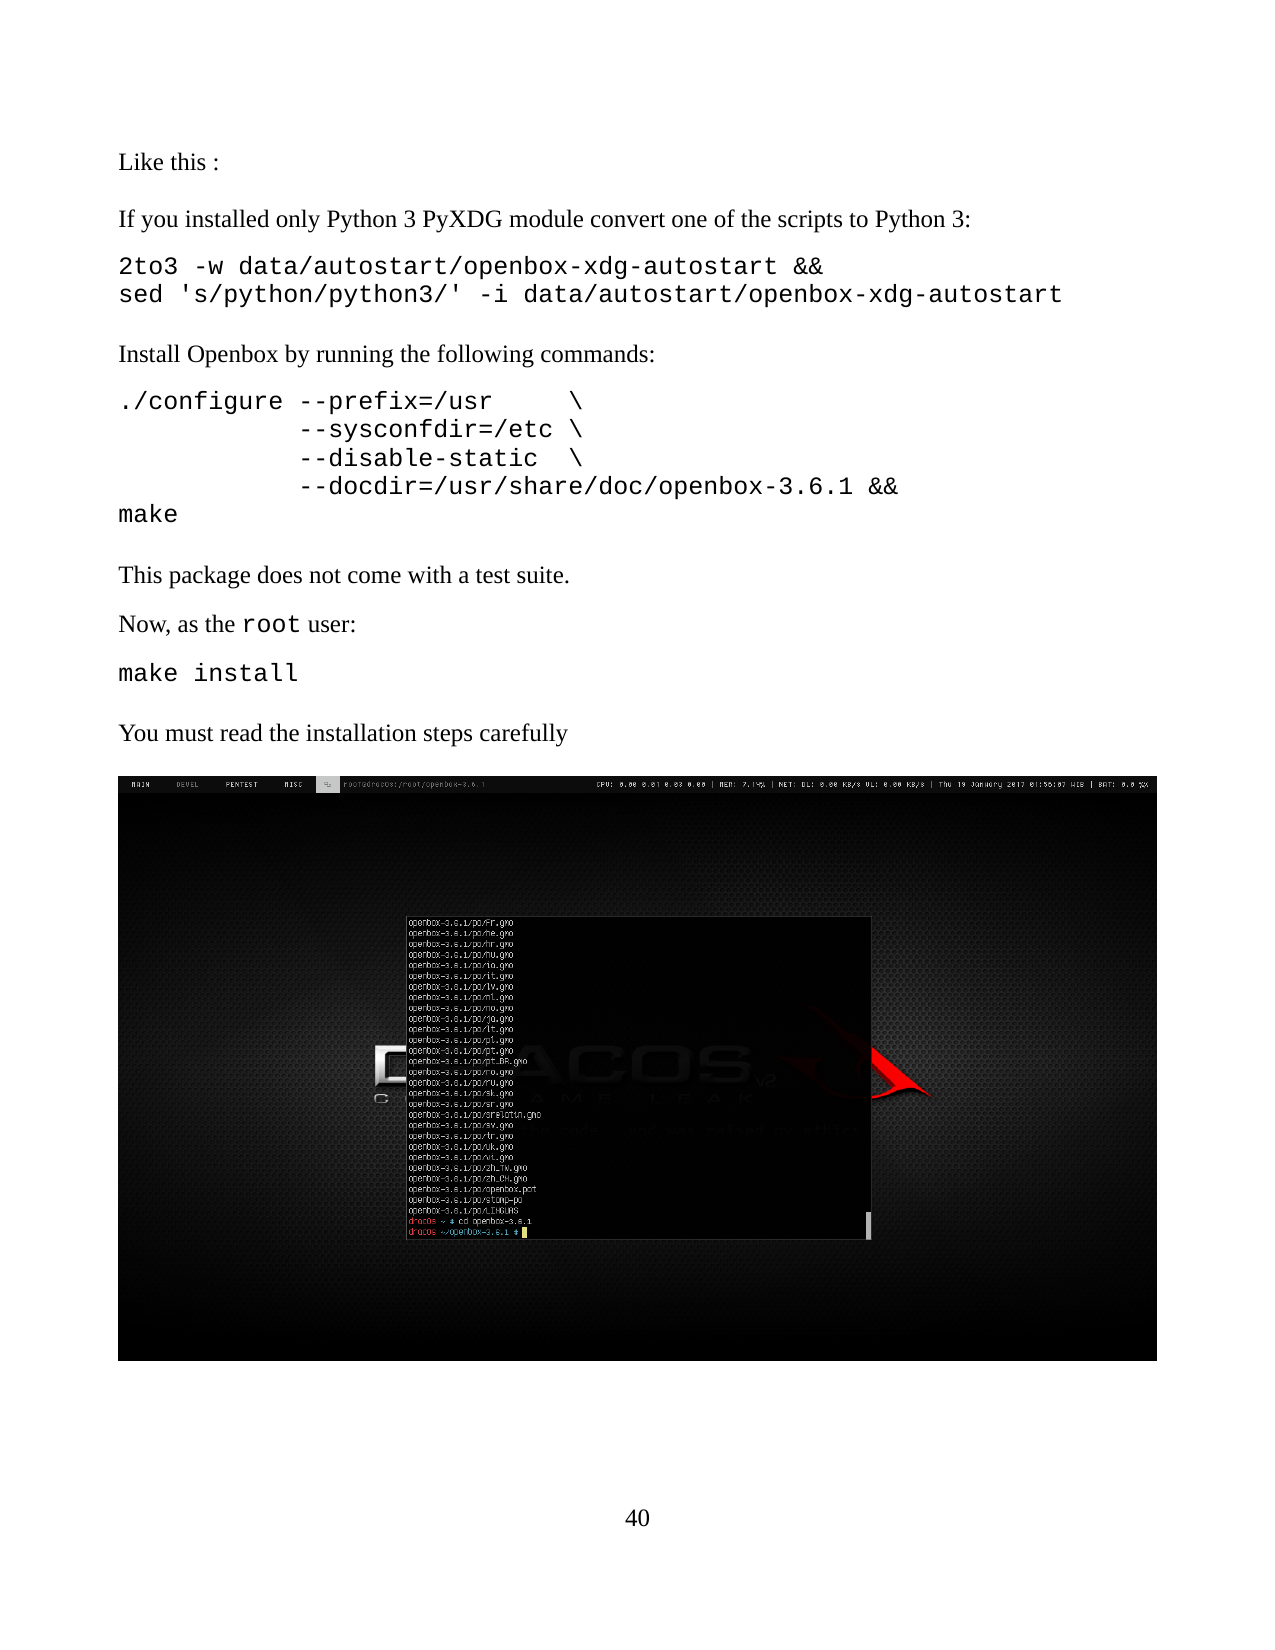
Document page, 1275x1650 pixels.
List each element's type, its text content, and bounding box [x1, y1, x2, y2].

text make [118, 502, 1157, 530]
text This package does not come with a test suite. [118, 560, 1157, 588]
text ./configure --prefix=/usr \ [118, 389, 1157, 417]
text 2to3 -w data/autostart/openbox-xdg-autostart && [118, 253, 1157, 282]
text You must read the installation steps carefully [118, 718, 1157, 747]
text make install [118, 660, 1157, 689]
text --sysconfdir=/etc \ [118, 417, 1157, 445]
text --disable-static \ [118, 445, 1157, 474]
text Like this : [118, 147, 1157, 176]
text sed 's/python/python3/' -i data/autostart/openbox-xdg-autostart [118, 282, 1157, 310]
text --docdir=/usr/share/doc/openbox-3.6.1 && [118, 474, 1157, 502]
text Install Openbox by running the following commands: [118, 339, 1157, 368]
text If you installed only Python 3 PyXDG module convert one of the scripts to Python 3: [118, 204, 1157, 233]
picture [118, 776, 1157, 1361]
text Now, as the root user: [118, 609, 1157, 640]
